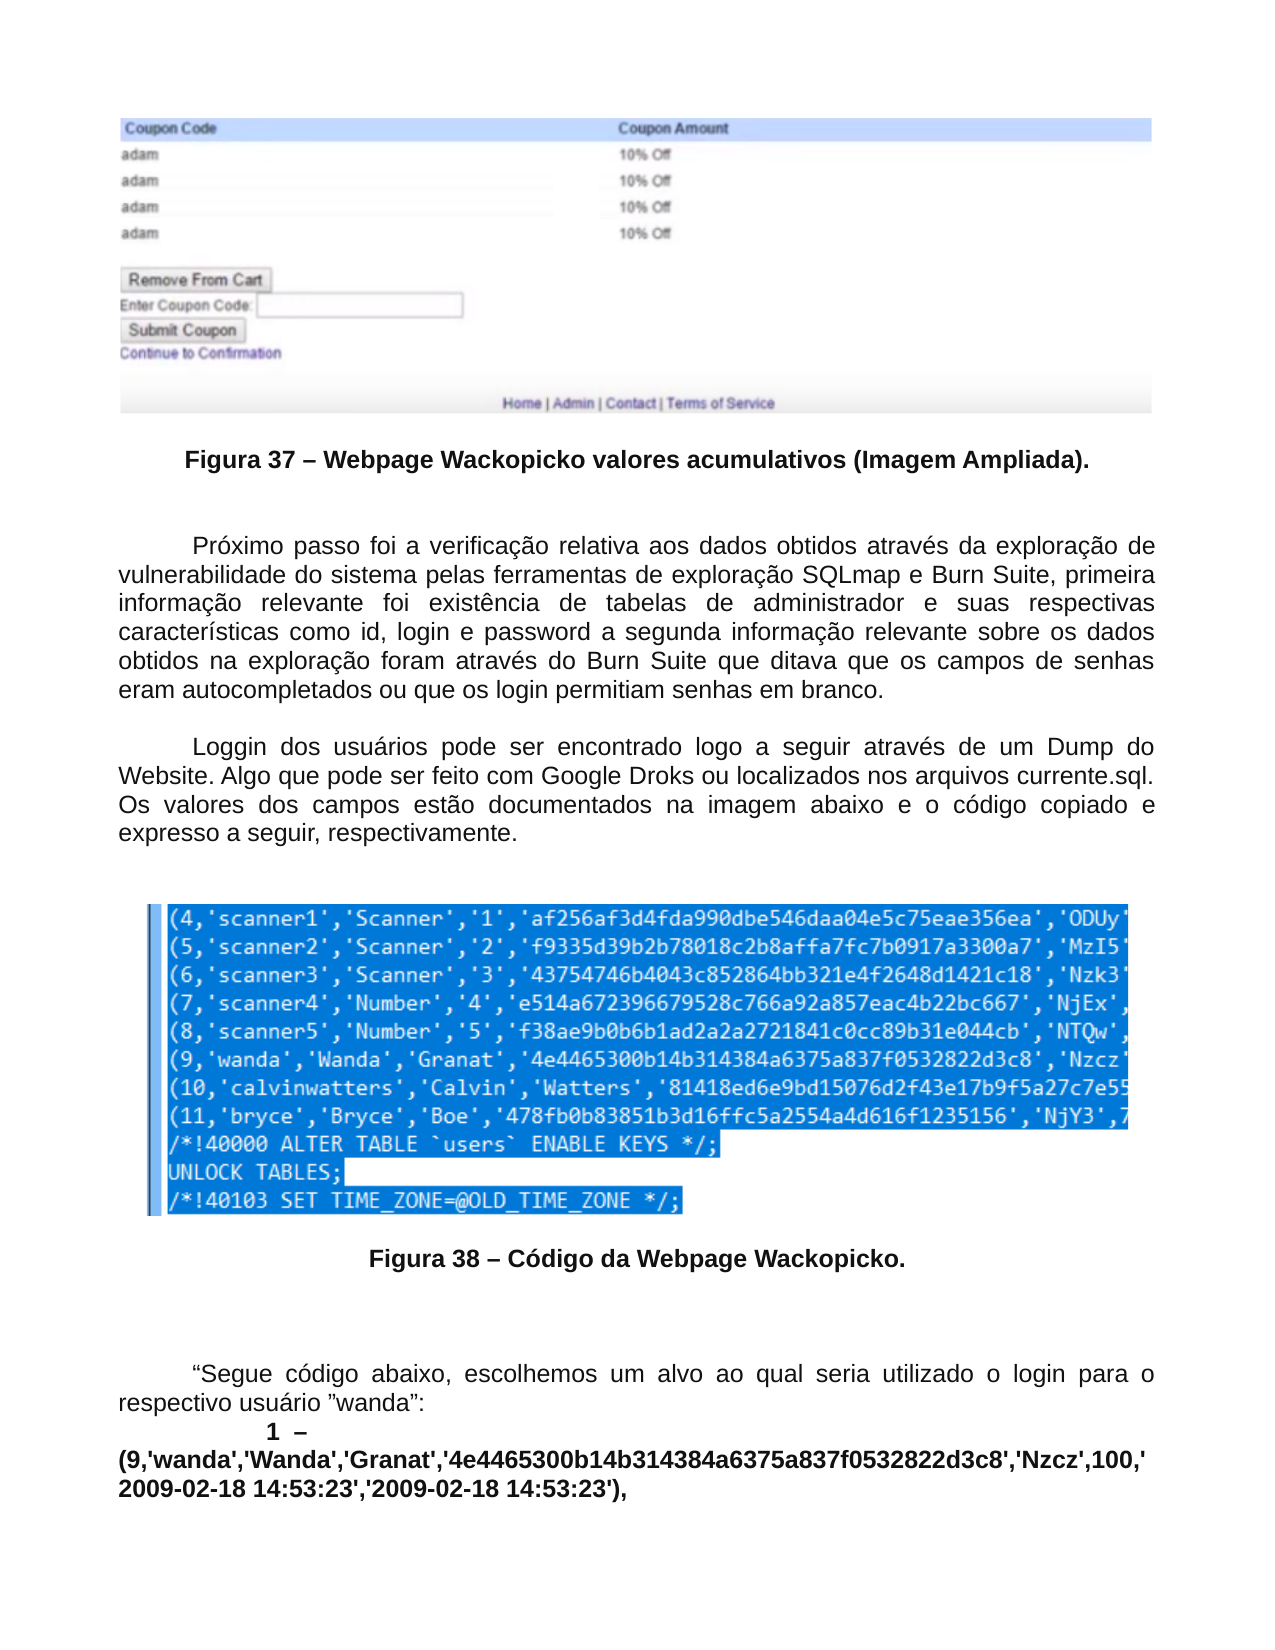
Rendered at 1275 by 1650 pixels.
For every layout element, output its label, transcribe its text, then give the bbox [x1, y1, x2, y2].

picture [146, 904, 1129, 1216]
text “Segue código abaixo, escolhemos um alvo ao qual seria utilizado o login para o respectivo usuário ”wanda”: [118, 1359, 1157, 1417]
text Loggin dos usuários pode ser encontrado logo a seguir através de um Dump do Website. Algo que pode ser feito com Google Droks ou localizados nos arquivos currente.sql. Os valores dos campos estão documentados na imagem abaixo e o código copiado e expresso a seguir, respectivamente. [118, 732, 1157, 847]
text Próximo passo foi a verificação relativa aos dados obtidos através da exploração de vulnerabilidade do sistema pelas ferramentas de exploração SQLmap e Burn Suite, primeira informação relevante foi existência de tabelas de administrador e suas respectivas características como id, login e password a segunda informação relevante sobre os dados obtidos na exploração foram através do Burn Suite que ditava que os campos de senhas eram autocompletados ou que os login permitiam senhas em branco. [118, 531, 1157, 703]
picture [118, 118, 1157, 416]
text Figura 37 – Webpage Wackopicko valores acumulativos (Imagem Ampliada). [118, 444, 1157, 473]
text Figura 38 – Código da Webpage Wackopicko. [118, 1244, 1157, 1273]
text 1 – (9,'wanda','Wanda','Granat','4e4465300b14b314384a6375a837f0532822d3c8','Nzcz',100,'2009-02-18 14:53:23','2009-02-18 14:53:23'), [118, 1417, 1157, 1503]
